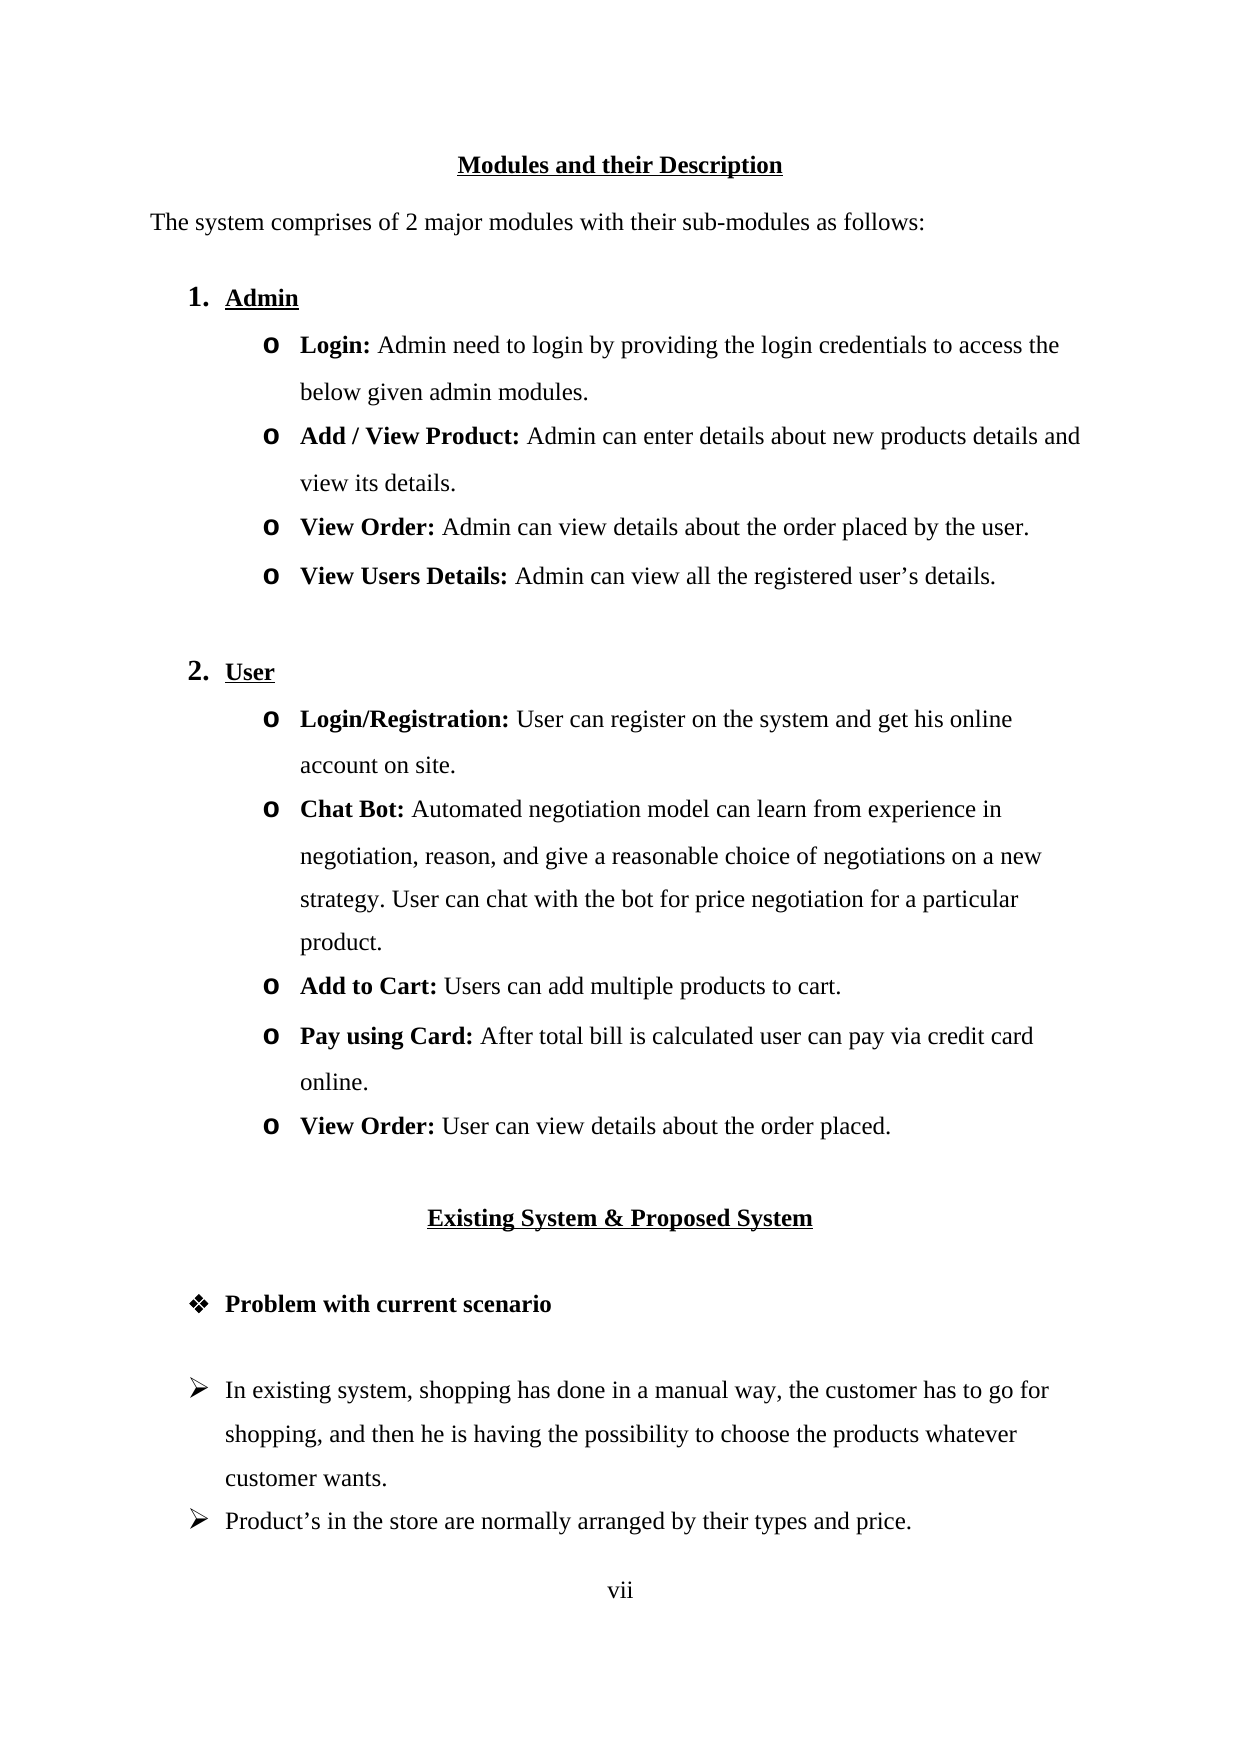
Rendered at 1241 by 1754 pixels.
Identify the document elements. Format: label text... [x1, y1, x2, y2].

list Pay using Card: After total bill is calculated user can pay via credit card online. [262, 1020, 1090, 1096]
list Product’s in the store are normally arranged by their types and price. [187, 1506, 1090, 1536]
text Existing System & Proposed System [150, 1203, 1090, 1232]
list Login/Registration: User can register on the system and get his online account on site. [262, 703, 1090, 779]
list Add / View Product: Admin can enter details about new products details and view its details. [262, 420, 1090, 496]
list View Order: User can view details about the order placed. [262, 1110, 1090, 1143]
list User [187, 653, 1090, 686]
text The system comprises of 2 major modules with their sub-modules as follows: [150, 207, 1090, 236]
list View Users Details: Admin can view all the registered user’s details. [262, 560, 1090, 593]
text Modules and their Description [150, 150, 1090, 179]
list Problem with current scenario [187, 1289, 1090, 1318]
list In existing system, shopping has done in a manual way, the customer has to go for shopping, and then he is having the possibility to choose the products whatever customer wants. [187, 1376, 1090, 1491]
list Add to Cart: Users can add multiple products to cart. [262, 970, 1090, 1003]
list Chat Bot: Automated negotiation model can learn from experience in negotiation, reason, and give a reasonable choice of negotiations on a new strategy. User can chat with the bot for price negotiation for a particular product. [262, 794, 1090, 956]
list View Order: Admin can view details about the order placed by the user. [262, 511, 1090, 544]
list Admin [187, 279, 1090, 313]
list Login: Admin need to login by providing the login credentials to access the below given admin modules. [262, 330, 1090, 406]
